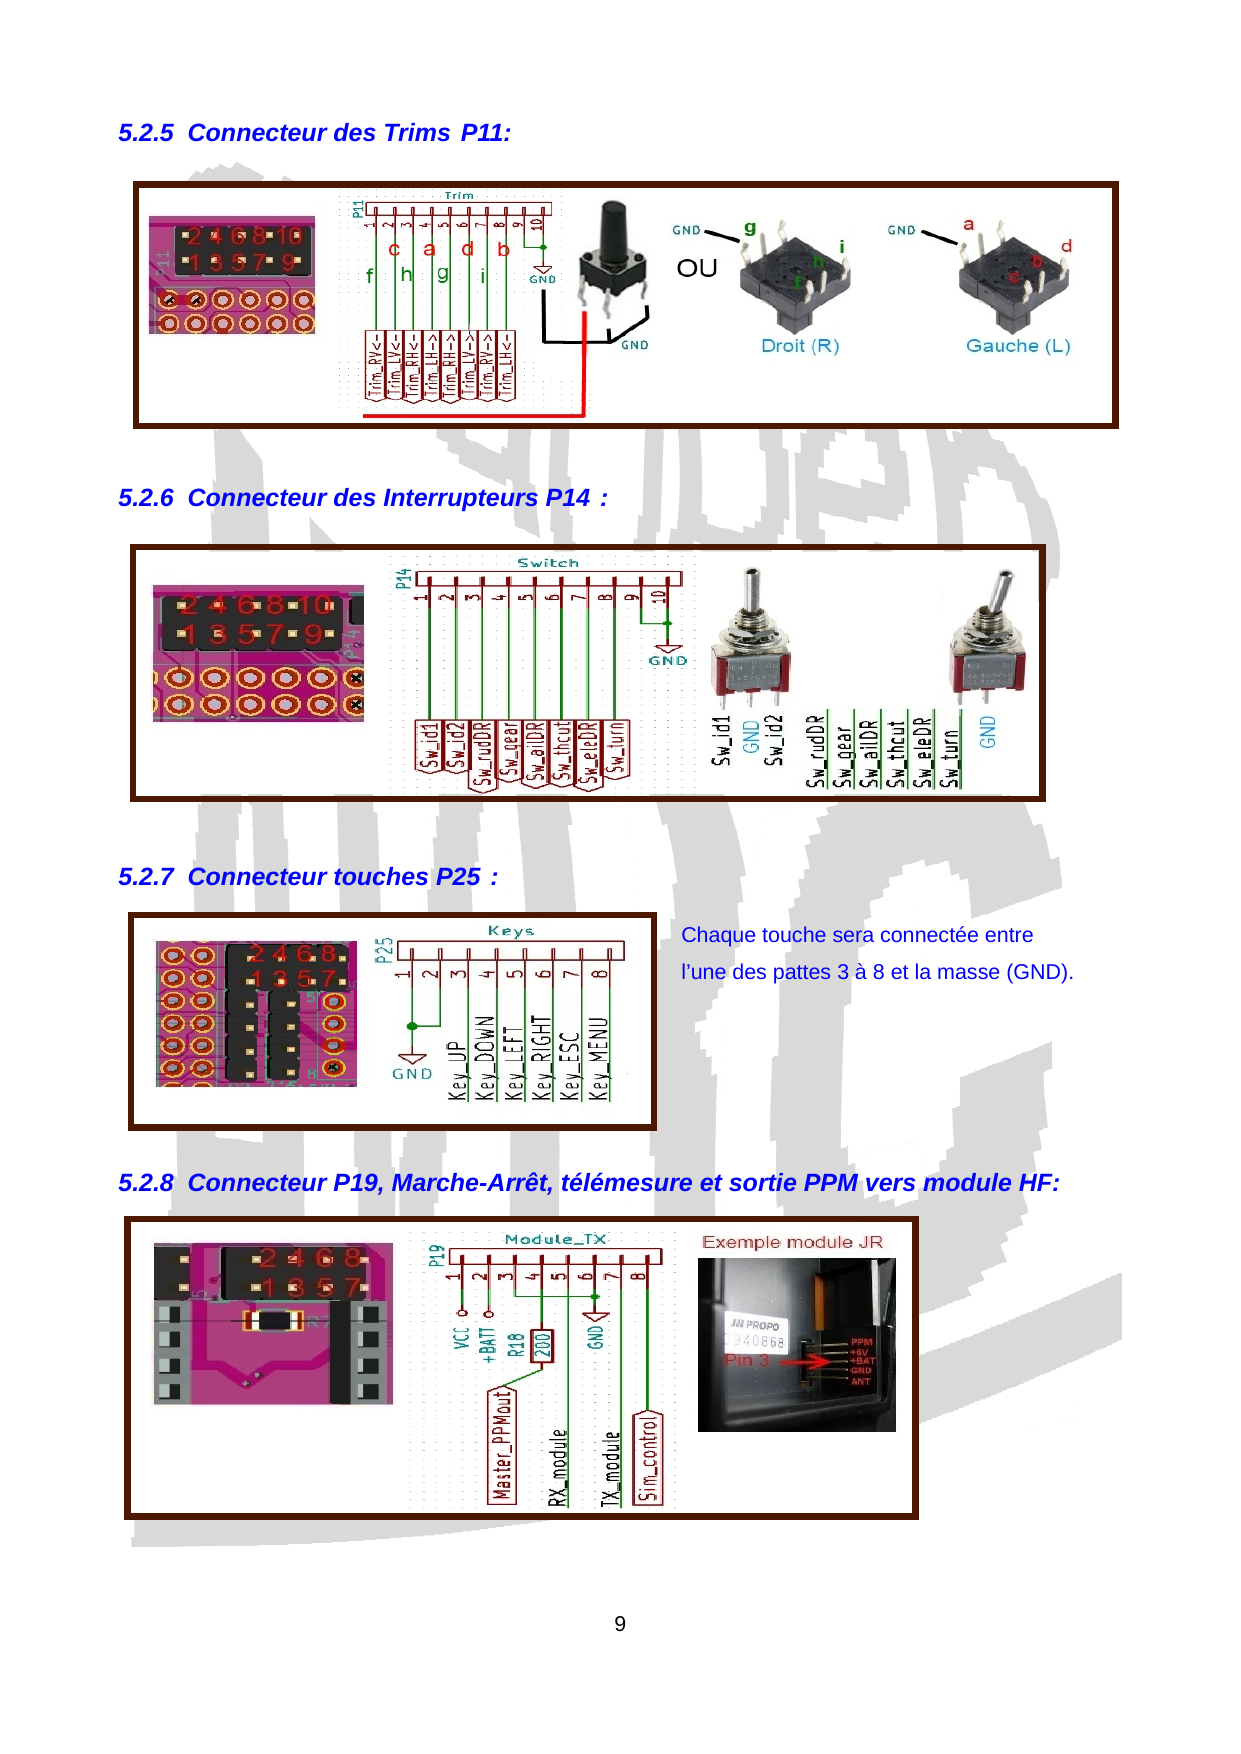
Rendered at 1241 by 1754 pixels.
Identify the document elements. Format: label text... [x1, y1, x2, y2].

subtitle 5.2.7 Connecteur touches P25 : [118, 862, 1122, 891]
picture [131, 1222, 912, 1513]
picture [139, 188, 1112, 423]
subtitle 5.2.8 Connecteur P19, Marche-Arrêt, télémesure et sortie PPM vers module HF: [118, 1168, 1122, 1197]
text Chaque touche sera connectée entre [657, 922, 1122, 947]
subtitle 5.2.6 Connecteur des Interrupteurs P14 : [118, 483, 1122, 512]
picture [140, 552, 1035, 794]
subtitle 5.2.5 Connecteur des Trims P11: [118, 118, 1122, 147]
text l’une des pattes 3 à 8 et la masse (GND). [657, 959, 1122, 984]
